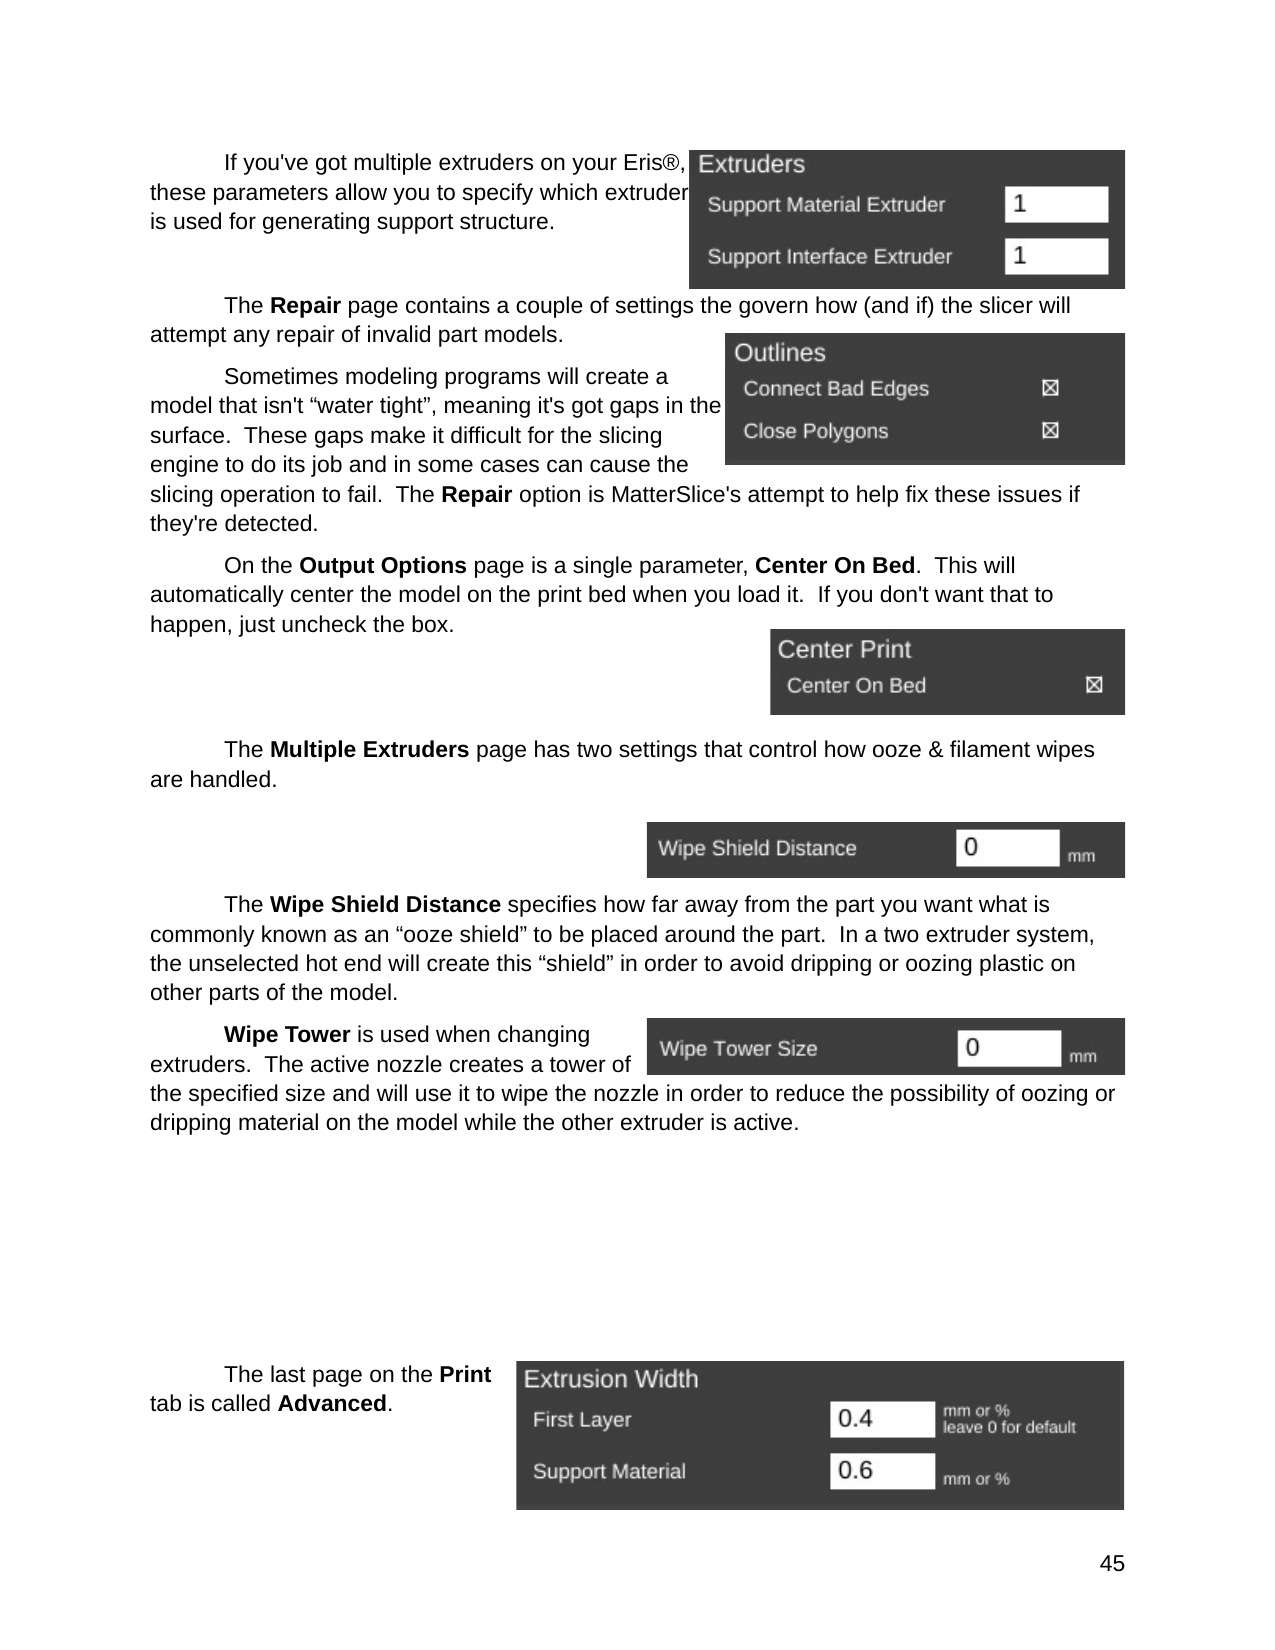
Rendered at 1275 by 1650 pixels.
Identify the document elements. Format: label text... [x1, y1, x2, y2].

picture [646, 1018, 1125, 1075]
subtitle The Multiple Extruders page has two settings that control how ooze & filament wipes are handled. [150, 737, 1125, 792]
picture [689, 150, 1125, 289]
subtitle Wipe Tower is used when changing extruders. The active nozzle creates a tower of the specified size and will use it to wipe the nozzle in order to reduce the possibility of oozing or dripping material on the model while the other extruder is active. [150, 1022, 1125, 1136]
subtitle Sometimes modeling programs will create a model that isn't “water tight”, meaning it's got gaps in the surface. These gaps make it difficult for the slicing engine to do its job and in some cases can cause the slicing operation to fail. The Repair option is MatterSlice's attempt to help fix these issues if they're detected. [150, 364, 1125, 536]
picture [516, 1361, 1125, 1510]
subtitle The Repair page contains a couple of settings the govern how (and if) the slicer will attempt any repair of invalid part models. [150, 292, 1125, 347]
subtitle If you've got multiple extruders on your Eris®, these parameters allow you to specify which extruder is used for generating support structure. [150, 150, 689, 234]
subtitle On the Output Options page is a single parameter, Center On Bed. This will automatically center the model on the print bed when you load it. If you don't want that to happen, just uncheck the box. [150, 552, 1125, 637]
picture [646, 822, 1125, 878]
picture [725, 333, 1125, 465]
picture [770, 629, 1125, 715]
subtitle The Wipe Shield Distance specifies how far away from the part you want what is commonly known as an “ooze shield” to be placed around the part. In a two extruder system, the unselected hot end will create this “shield” in order to avoid dripping or oozing plastic on other parts of the model. [150, 892, 1125, 1006]
subtitle The last page on the Print tab is called Advanced. [150, 1361, 516, 1416]
